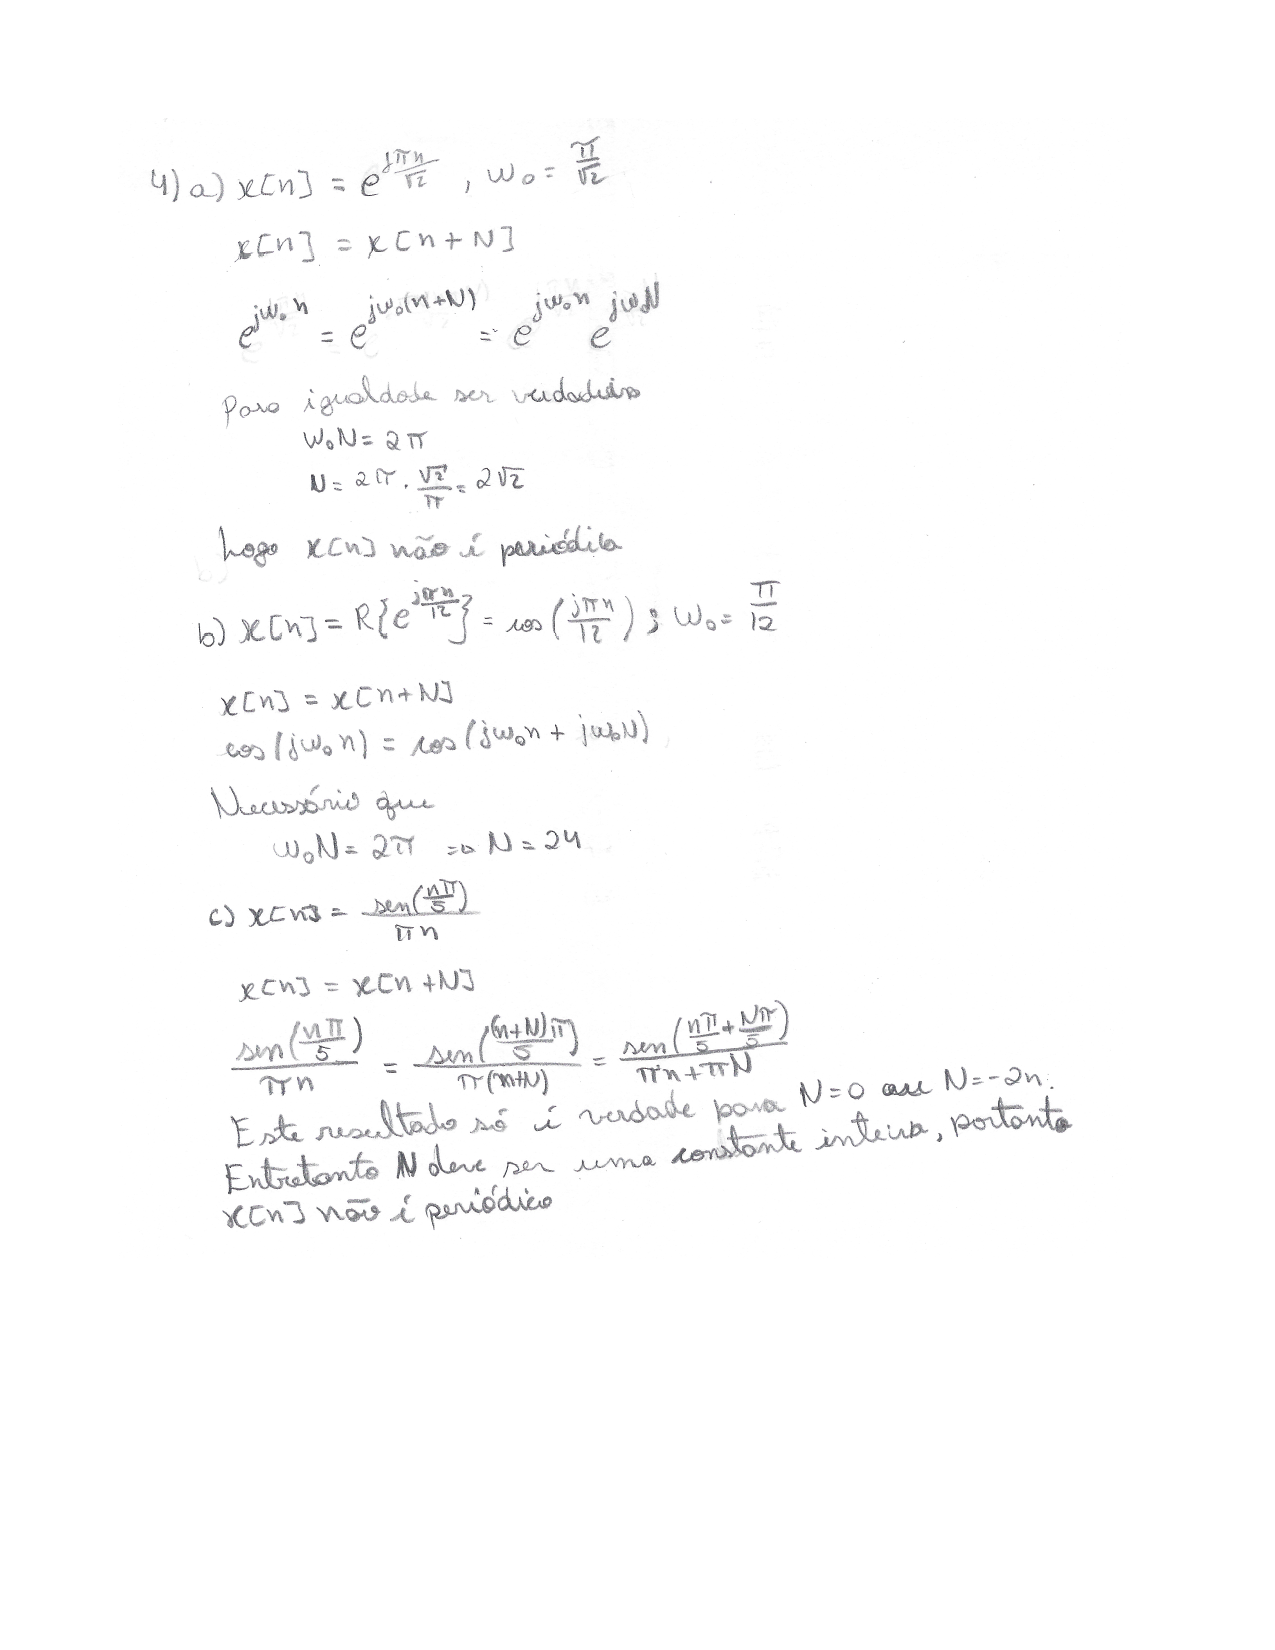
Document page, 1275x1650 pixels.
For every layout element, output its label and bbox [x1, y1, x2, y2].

picture [118, 118, 1132, 1259]
